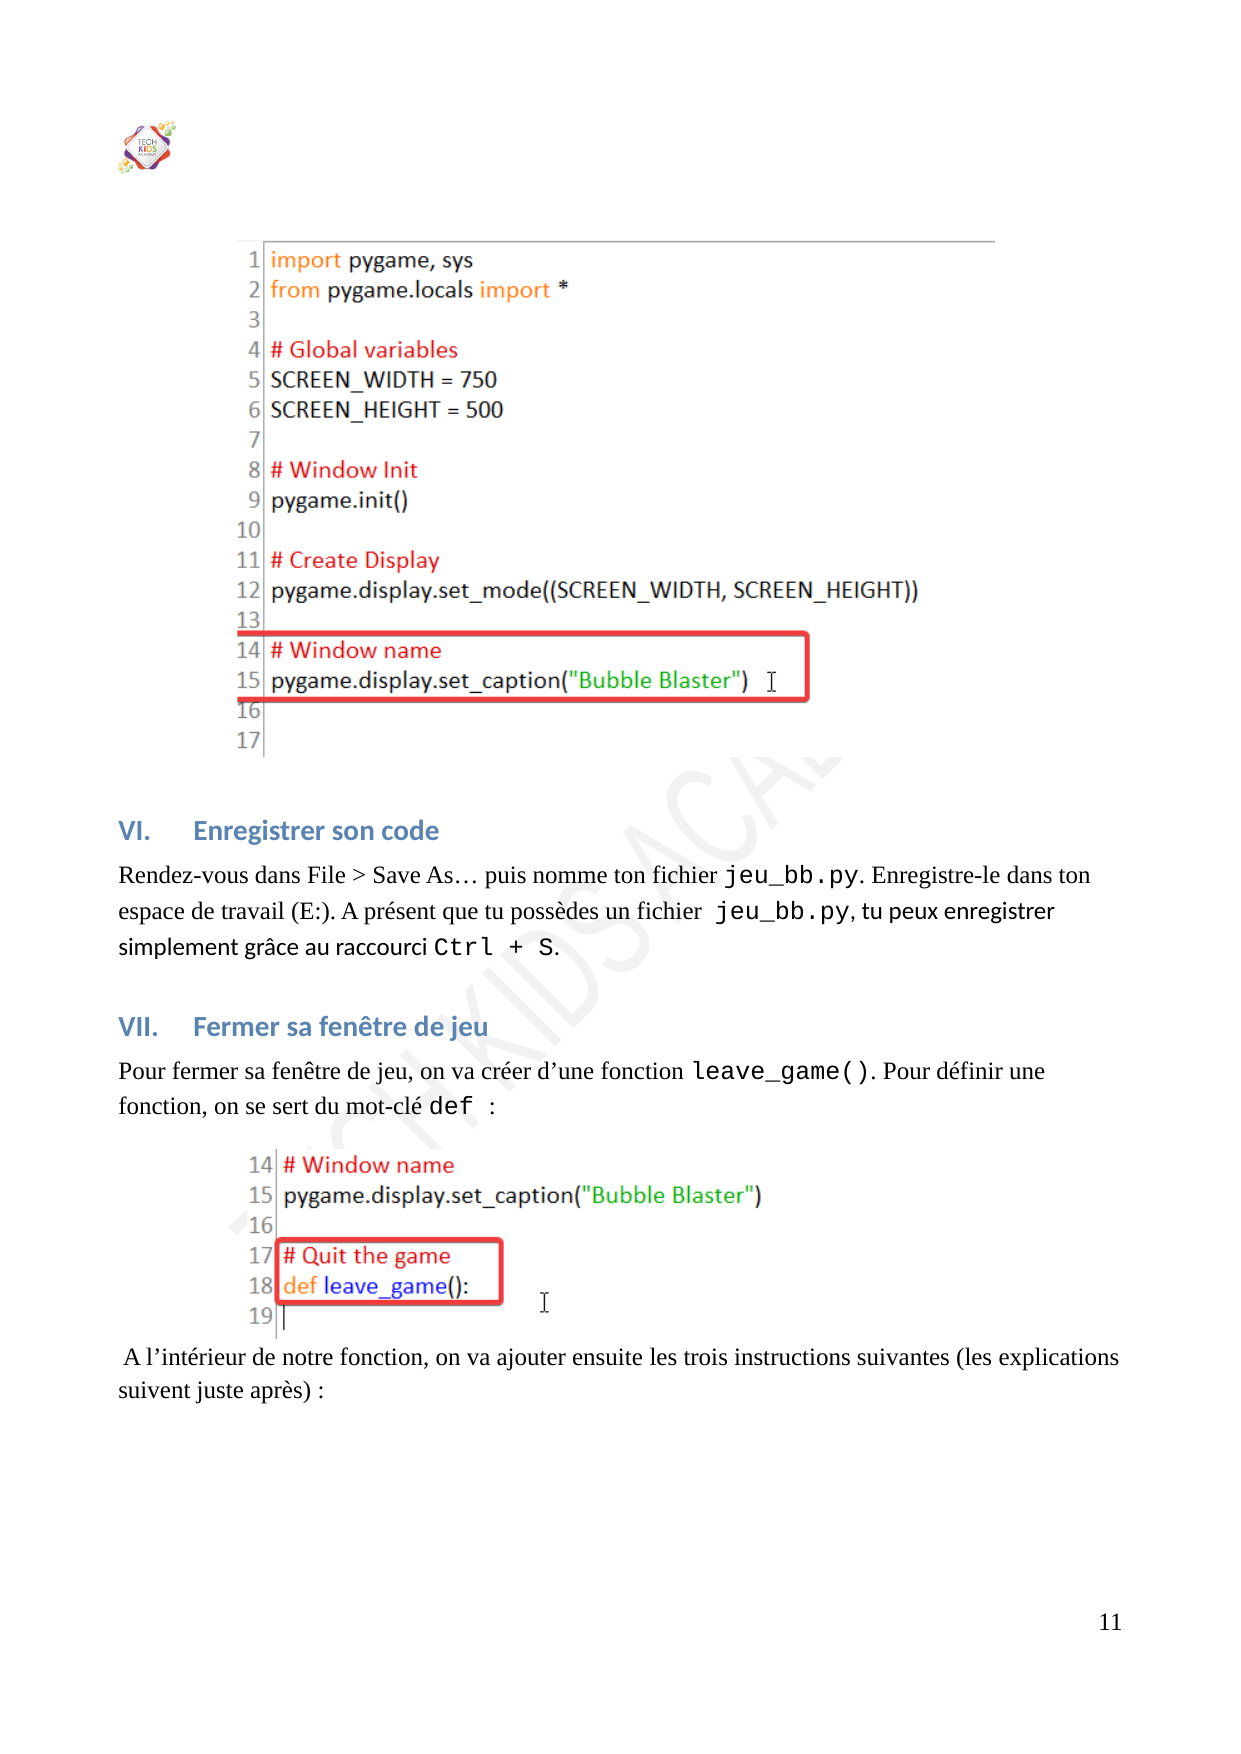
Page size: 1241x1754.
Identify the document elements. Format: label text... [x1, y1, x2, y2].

picture [247, 1149, 817, 1339]
subtitle Enregistrer son code [118, 812, 696, 847]
subtitle Fermer sa fenêtre de jeu [479, 1008, 550, 1043]
subtitle Fermer sa fenêtre de jeu [531, 1008, 1122, 1043]
subtitle [681, 812, 1122, 847]
text Rendez-vous dans File > Save As… puis nomme ton fichier jeu_bb.py. Enregistre-le dans ton espace de travail (E:). A présent que tu possèdes un fichier jeu_bb.py, tu peux enregistrer simplement grâce au raccourci Ctrl + S. [118, 860, 1122, 963]
picture [118, 118, 176, 176]
text Pour fermer sa fenêtre de jeu, on va créer d’une fonction leave_game(). Pour définir une fonction, on se sert du mot-clé def : [118, 1056, 430, 1122]
text Pour fermer sa fenêtre de jeu, on va créer d’une fonction leave_game(). Pour définir une fonction, on se sert du mot-clé def : [414, 1056, 1122, 1122]
picture [237, 240, 995, 757]
subtitle Fermer sa fenêtre de jeu [118, 1008, 477, 1043]
text A l’intérieur de notre fonction, on va ajouter ensuite les trois instructions suivantes (les explications suivent juste après) : [118, 1141, 1122, 1404]
